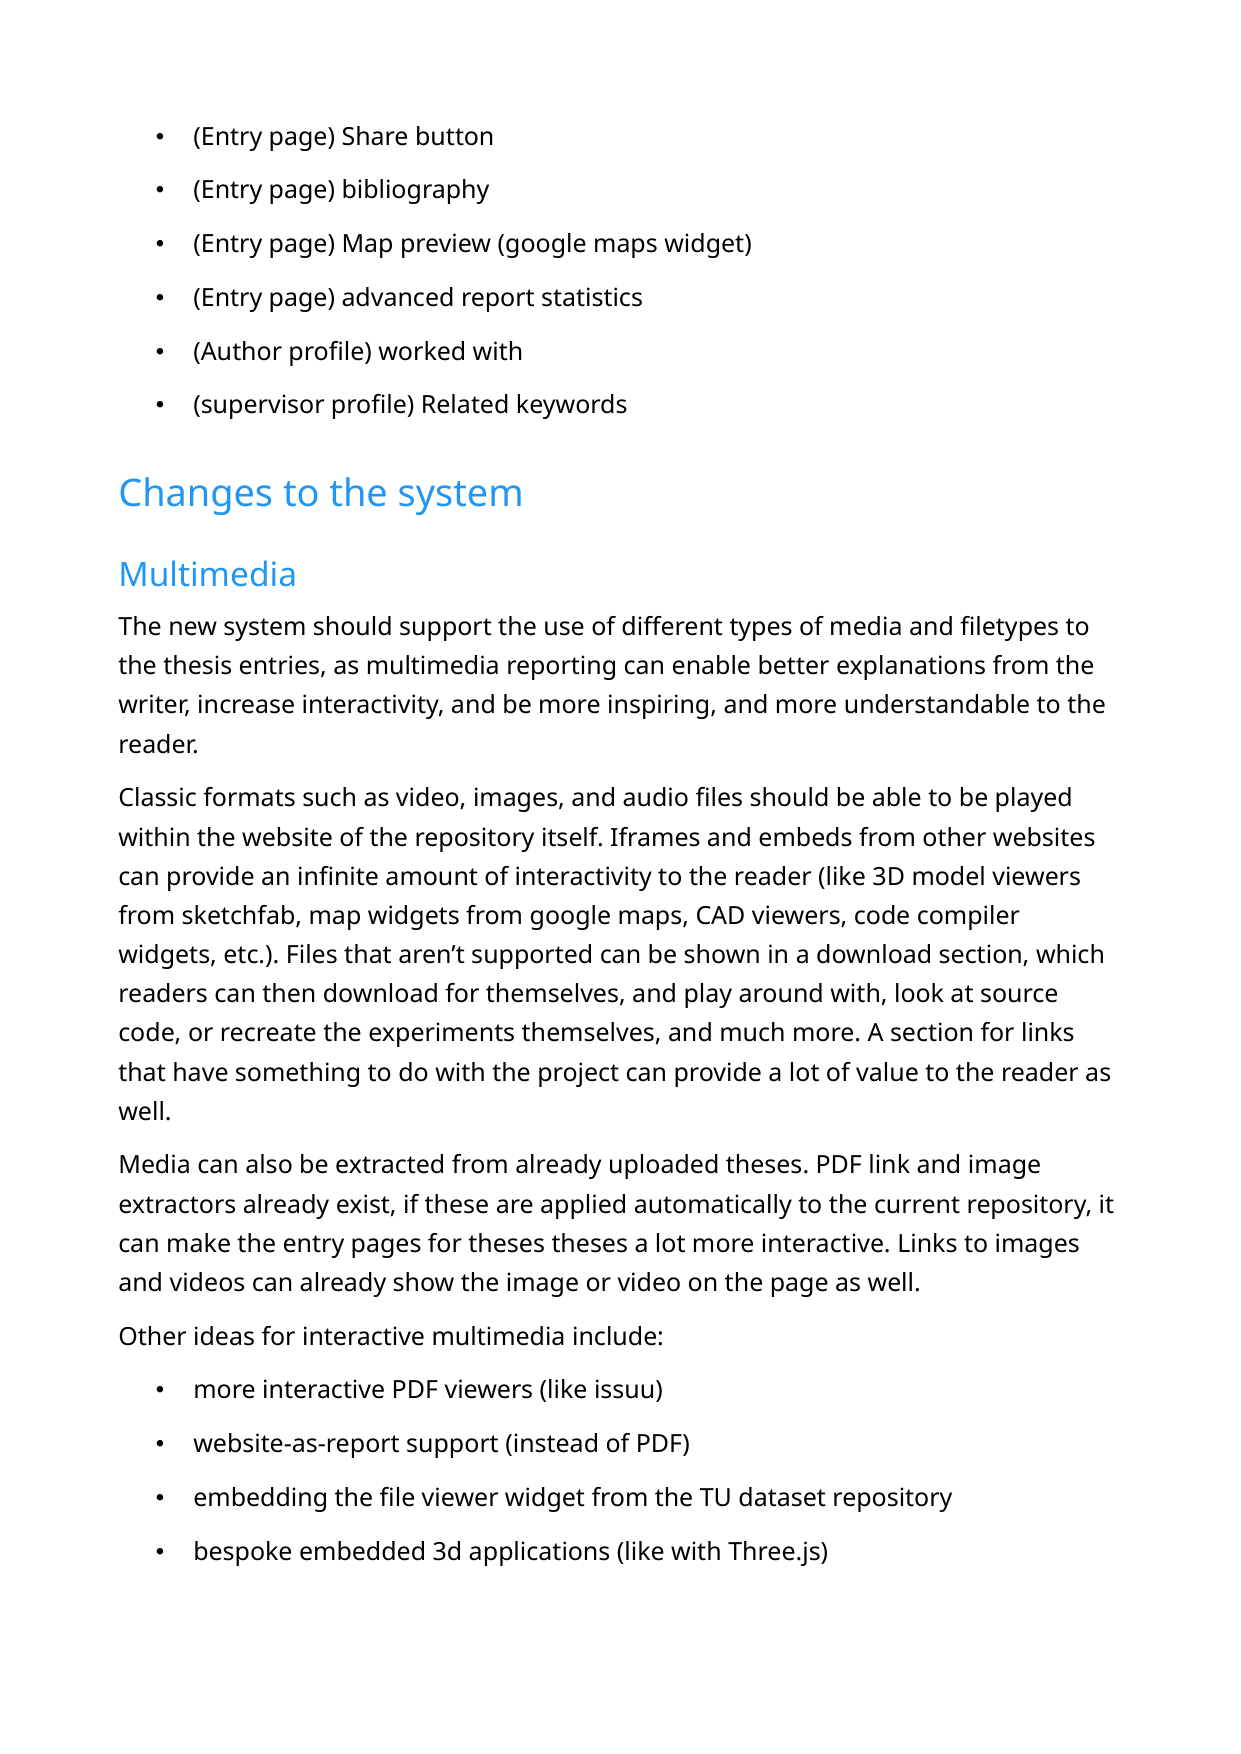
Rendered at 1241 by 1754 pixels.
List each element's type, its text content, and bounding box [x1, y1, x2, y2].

list more interactive PDF viewers (like issuu) [156, 1372, 1122, 1406]
list (Entry page) advanced report statistics [156, 279, 1122, 313]
list (Author profile) worked with [156, 333, 1122, 367]
text Media can also be extracted from already uploaded theses. PDF link and image extractors already exist, if these are applied automatically to the current repository, it can make the entry pages for theses theses a lot more interactive. Links to images and videos can already show the image or video on the page as well. [118, 1147, 1122, 1299]
list (Entry page) Map preview (google maps widget) [156, 226, 1122, 260]
subtitle Changes to the system [118, 466, 1122, 517]
text The new system should support the use of different types of media and filetypes to the thesis entries, as multimedia reporting can enable better explanations from the writer, increase interactivity, and be more inspiring, and more understandable to the reader. [118, 609, 1122, 760]
list (Entry page) Share button [156, 118, 1122, 152]
list (supervisor profile) Related keywords [156, 387, 1122, 421]
list bespoke embedded 3d applications (like with Three.js) [156, 1533, 1122, 1567]
subtitle Multimedia [118, 551, 1122, 596]
list website-as-report support (instead of PDF) [156, 1426, 1122, 1460]
text Classic formats such as video, images, and audio files should be able to be played within the website of the repository itself. Iframes and embeds from other websites can provide an infinite amount of interactivity to the reader (like 3D model viewers from sketchfab, map widgets from google maps, CAD viewers, code compiler widgets, etc.). Files that aren’t supported can be shown in a download section, which readers can then download for themselves, and play around with, look at source code, or recreate the experiments themselves, and much more. A section for links that have something to do with the project can provide a lot of value to the reader as well. [118, 780, 1122, 1127]
text Other ideas for interactive multimedia include: [118, 1318, 1122, 1352]
list embedding the file viewer widget from the TU dataset repository [156, 1480, 1122, 1514]
list (Entry page) bibliography [156, 172, 1122, 206]
